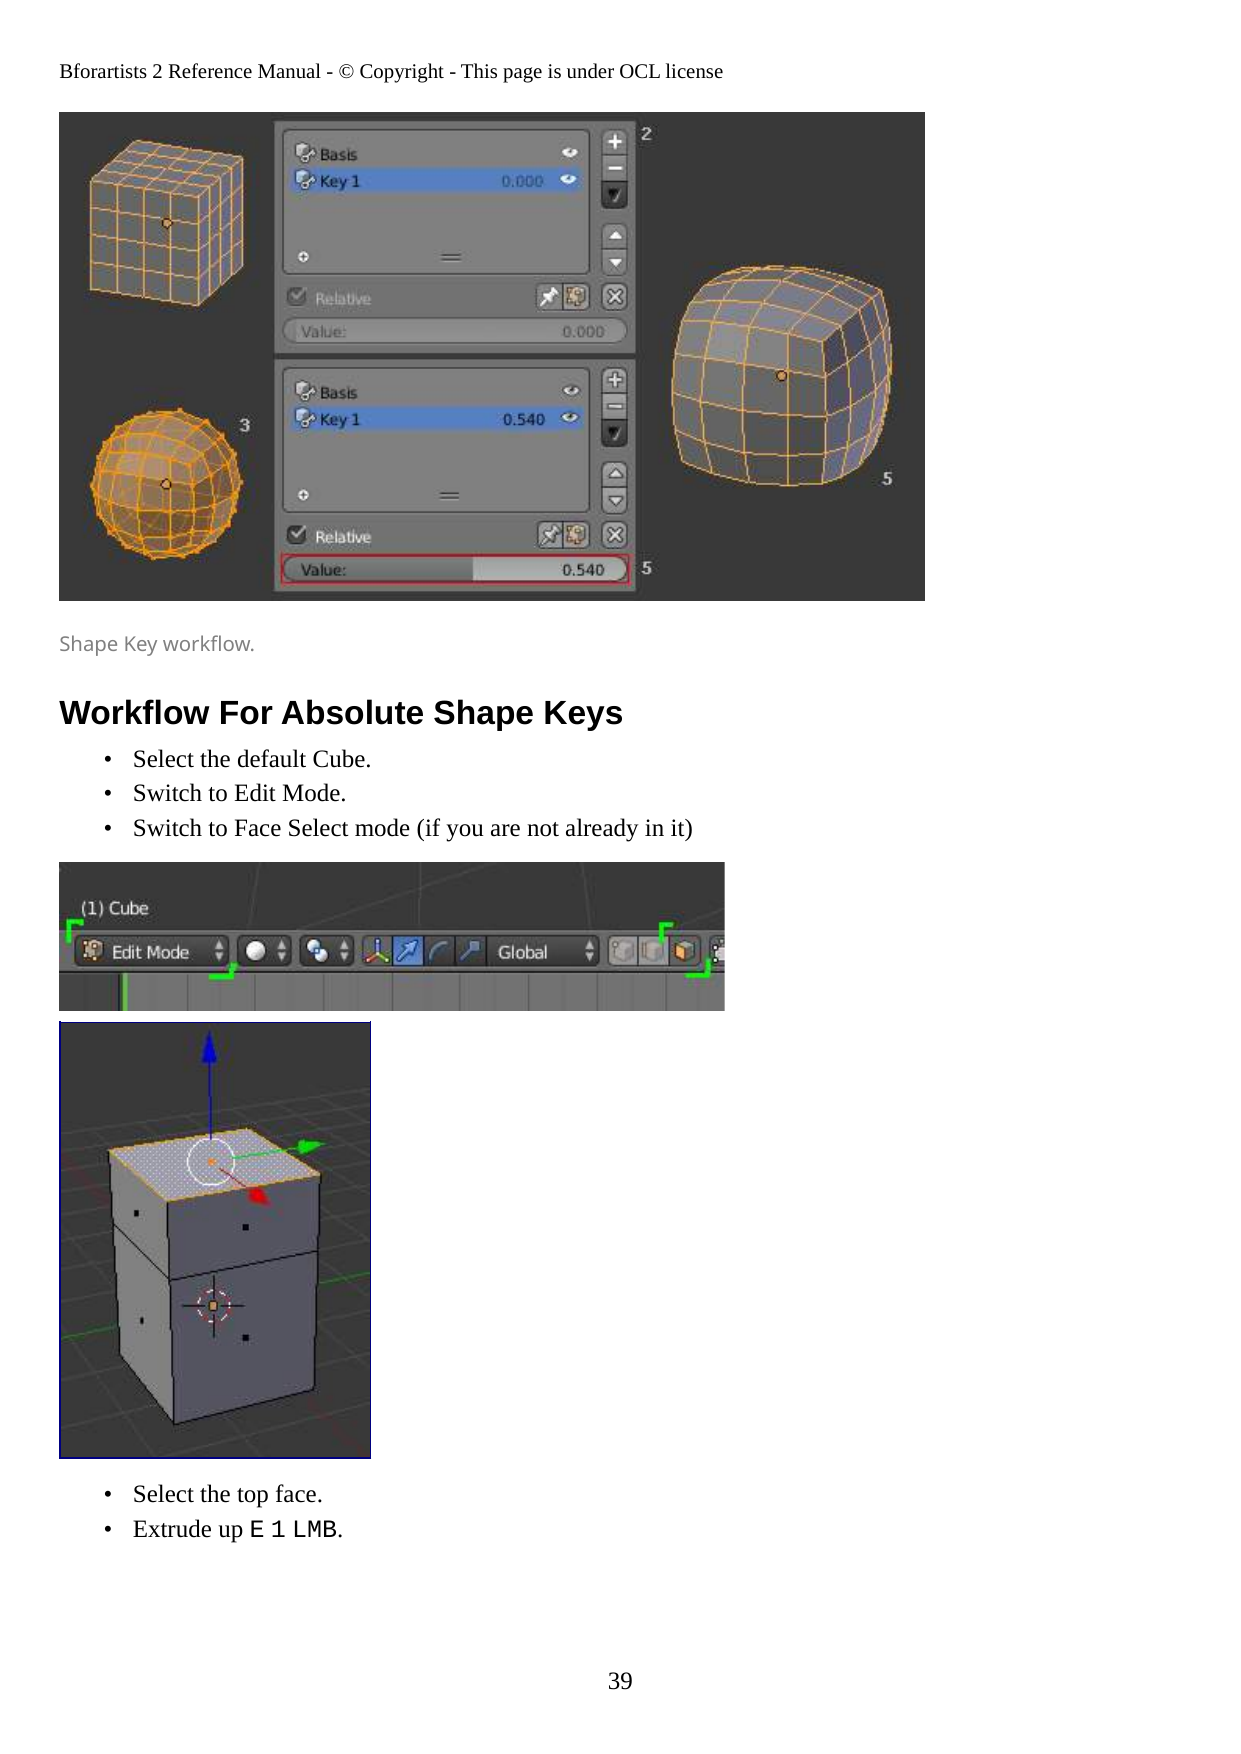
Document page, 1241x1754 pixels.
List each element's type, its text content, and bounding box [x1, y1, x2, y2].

subtitle Workflow For Absolute Shape Keys [59, 693, 1181, 731]
text Shape Key workflow. [59, 626, 1181, 657]
list Switch to Edit Mode. [103, 778, 1181, 807]
list Select the default Cube. [103, 744, 1181, 773]
picture [61, 1023, 370, 1457]
picture [59, 112, 925, 601]
list Select the top face. [103, 1479, 1181, 1508]
picture [59, 862, 725, 1011]
list Extrude up E 1 LMB. [103, 1514, 1181, 1544]
list Switch to Face Select mode (if you are not already in it) [103, 813, 1181, 842]
